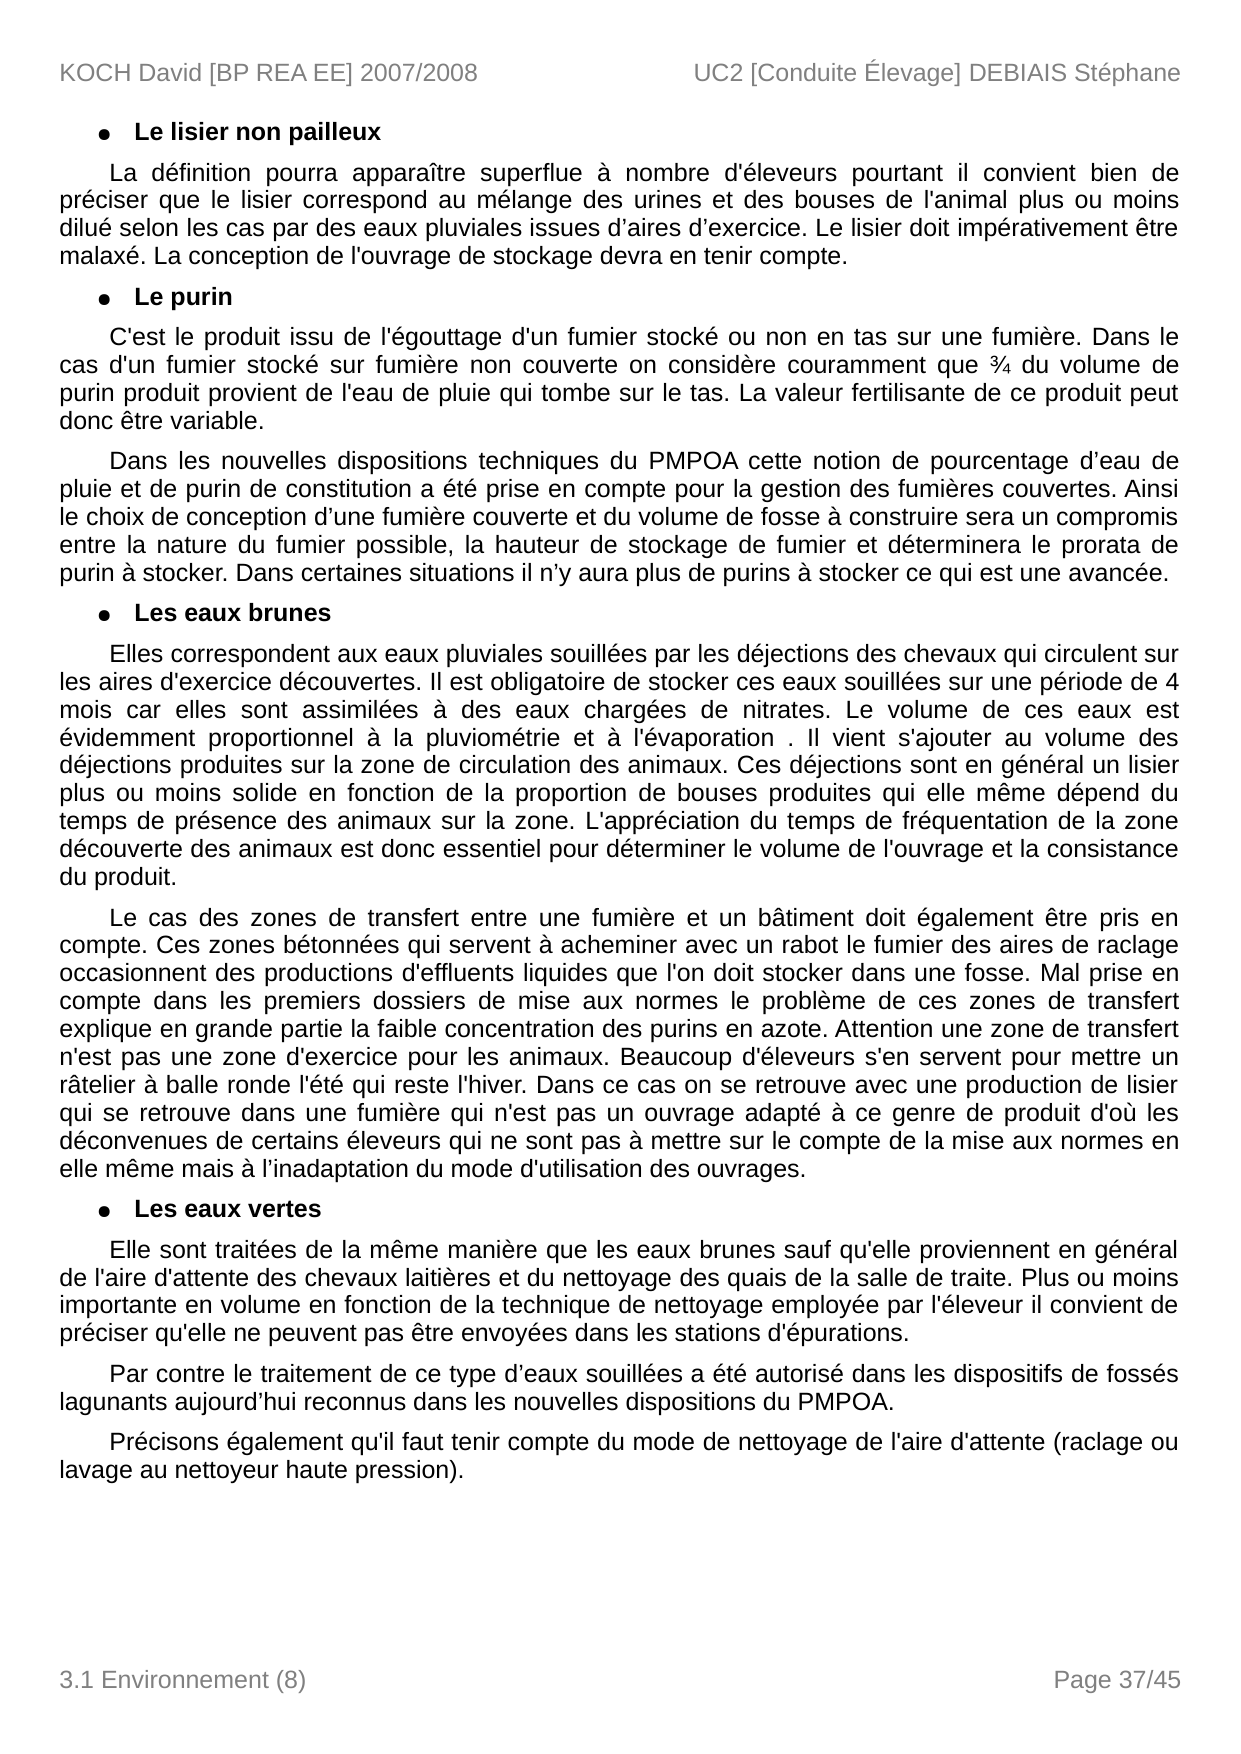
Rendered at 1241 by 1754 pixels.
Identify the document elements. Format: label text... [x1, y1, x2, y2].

list Le purin [97, 283, 1181, 311]
text C'est le produit issu de l'égouttage d'un fumier stocké ou non en tas sur une fumière. Dans le cas d'un fumier stocké sur fumière non couverte on considère couramment que ¾ du volume de purin produit provient de l'eau de pluie qui tombe sur le tas. La valeur fertilisante de ce produit peut donc être variable. [59, 323, 1181, 435]
list Le lisier non pailleux [97, 118, 1181, 146]
text La définition pourra apparaître superflue à nombre d'éleveurs pourtant il convient bien de préciser que le lisier correspond au mélange des urines et des bouses de l'animal plus ou moins dilué selon les cas par des eaux pluviales issues d’aires d’exercice. Le lisier doit impérativement être malaxé. La conception de l'ouvrage de stockage devra en tenir compte. [59, 158, 1181, 270]
text Précisons également qu'il faut tenir compte du mode de nettoyage de l'aire d'attente (raclage ou lavage au nettoyeur haute pression). [59, 1428, 1181, 1484]
text Elles correspondent aux eaux pluviales souillées par les déjections des chevaux qui circulent sur les aires d'exercice découvertes. Il est obligatoire de stocker ces eaux souillées sur une période de 4 mois car elles sont assimilées à des eaux chargées de nitrates. Le volume de ces eaux est évidemment proportionnel à la pluviométrie et à l'évaporation . Il vient s'ajouter au volume des déjections produites sur la zone de circulation des animaux. Ces déjections sont en général un lisier plus ou moins solide en fonction de la proportion de bouses produites qui elle même dépend du temps de présence des animaux sur la zone. L'appréciation du temps de fréquentation de la zone découverte des animaux est donc essentiel pour déterminer le volume de l'ouvrage et la consistance du produit. [59, 640, 1181, 891]
list Les eaux brunes [97, 599, 1181, 627]
text Le cas des zones de transfert entre une fumière et un bâtiment doit également être pris en compte. Ces zones bétonnées qui servent à acheminer avec un rabot le fumier des aires de raclage occasionnent des productions d'effluents liquides que l'on doit stocker dans une fosse. Mal prise en compte dans les premiers dossiers de mise aux normes le problème de ces zones de transfert explique en grande partie la faible concentration des purins en azote. Attention une zone de transfert n'est pas une zone d'exercice pour les animaux. Beaucoup d'éleveurs s'en servent pour mettre un râtelier à balle ronde l'été qui reste l'hiver. Dans ce cas on se retrouve avec une production de lisier qui se retrouve dans une fumière qui n'est pas un ouvrage adapté à ce genre de produit d'où les déconvenues de certains éleveurs qui ne sont pas à mettre sur le compte de la mise aux normes en elle même mais à l’inadaptation du mode d'utilisation des ouvrages. [59, 903, 1181, 1183]
text Par contre le traitement de ce type d’eaux souillées a été autorisé dans les dispositifs de fossés lagunants aujourd’hui reconnus dans les nouvelles dispositions du PMPOA. [59, 1360, 1181, 1416]
text Elle sont traitées de la même manière que les eaux brunes sauf qu'elle proviennent en général de l'aire d'attente des chevaux laitières et du nettoyage des quais de la salle de traite. Plus ou moins importante en volume en fonction de la technique de nettoyage employée par l'éleveur il convient de préciser qu'elle ne peuvent pas être envoyées dans les stations d'épurations. [59, 1236, 1181, 1347]
list Les eaux vertes [97, 1195, 1181, 1223]
text Dans les nouvelles dispositions techniques du PMPOA cette notion de pourcentage d’eau de pluie et de purin de constitution a été prise en compte pour la gestion des fumières couvertes. Ainsi le choix de conception d’une fumière couverte et du volume de fosse à construire sera un compromis entre la nature du fumier possible, la hauteur de stockage de fumier et déterminera le prorata de purin à stocker. Dans certaines situations il n’y aura plus de purins à stocker ce qui est une avancée. [59, 447, 1181, 587]
